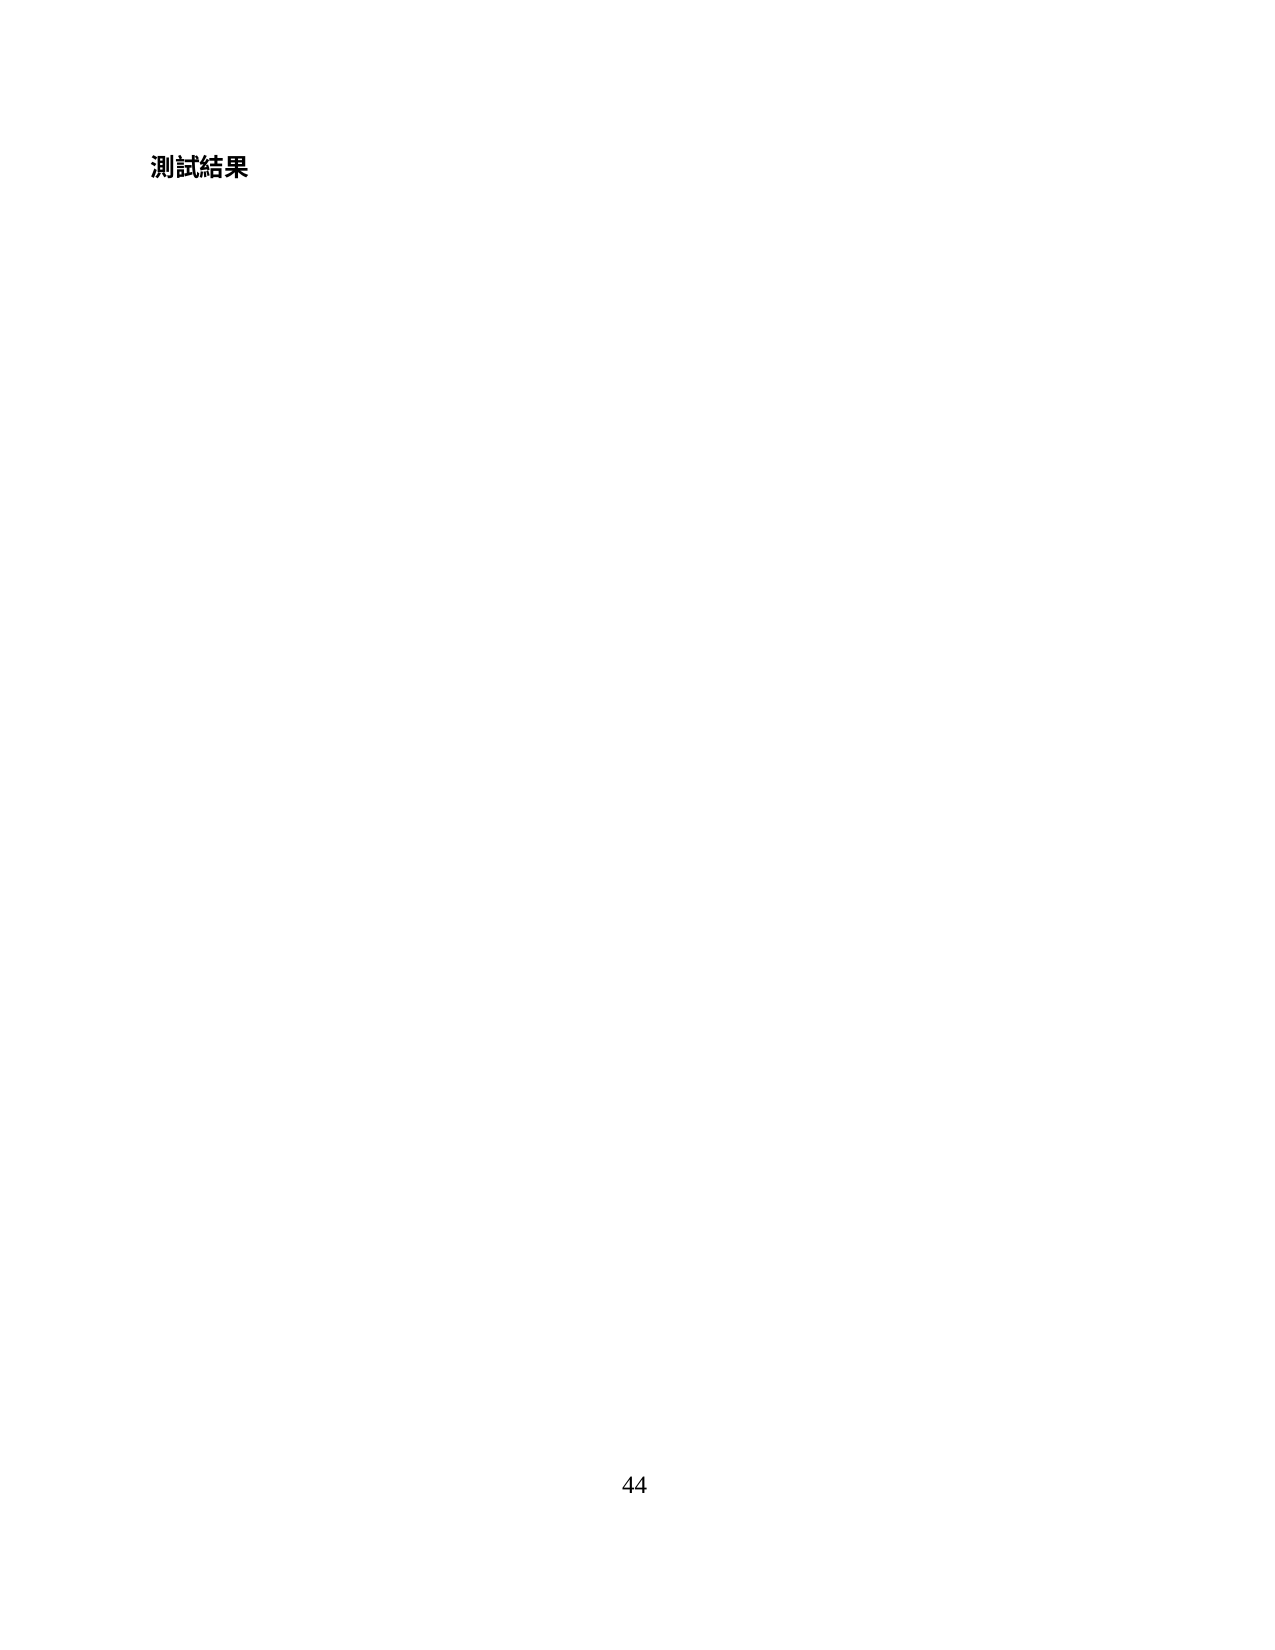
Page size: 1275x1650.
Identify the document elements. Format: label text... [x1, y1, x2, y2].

subtitle 測試結果 [150, 150, 1125, 184]
